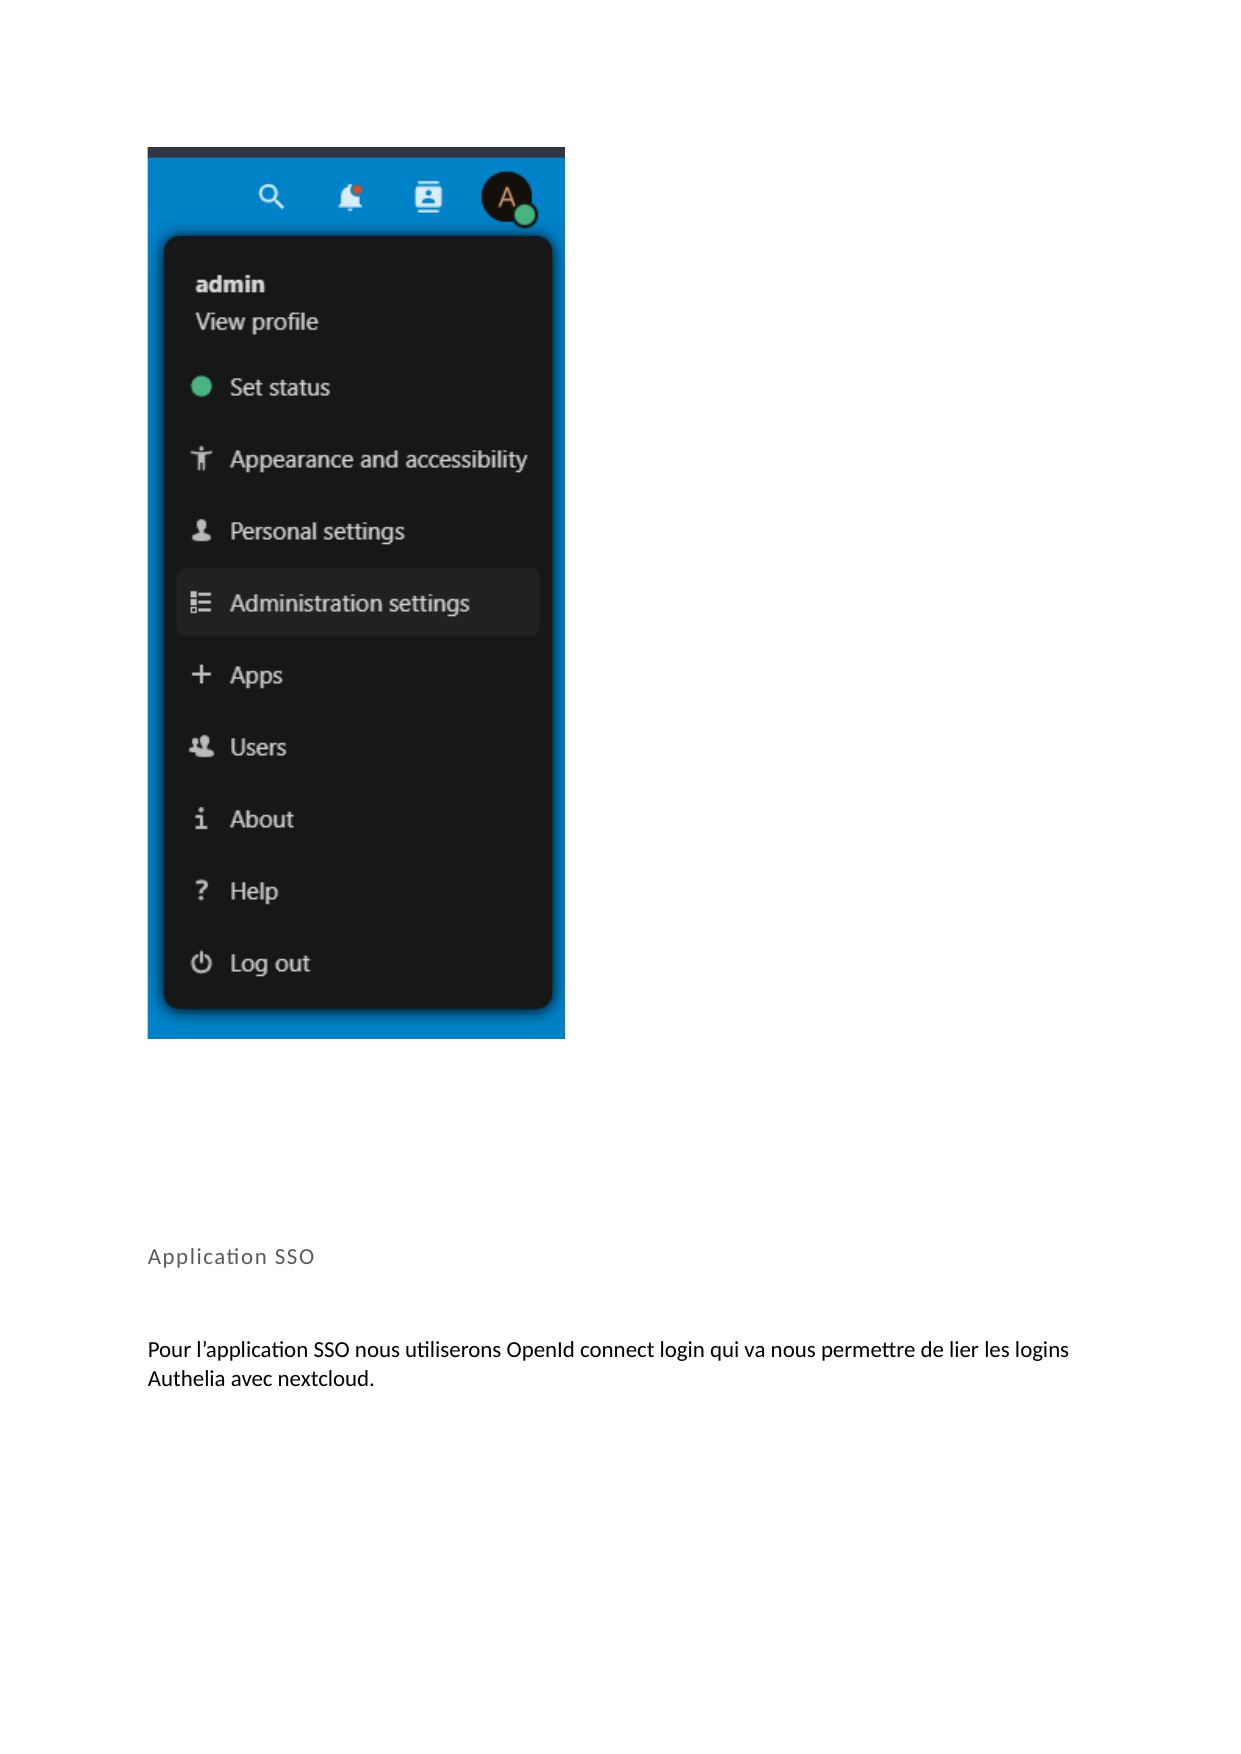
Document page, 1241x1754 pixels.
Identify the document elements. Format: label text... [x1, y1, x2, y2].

text Pour l’application SSO nous utiliserons OpenId connect login qui va nous permettre de lier les logins Authelia avec nextcloud. [148, 1335, 1093, 1392]
text Application SSO [148, 1242, 1093, 1270]
